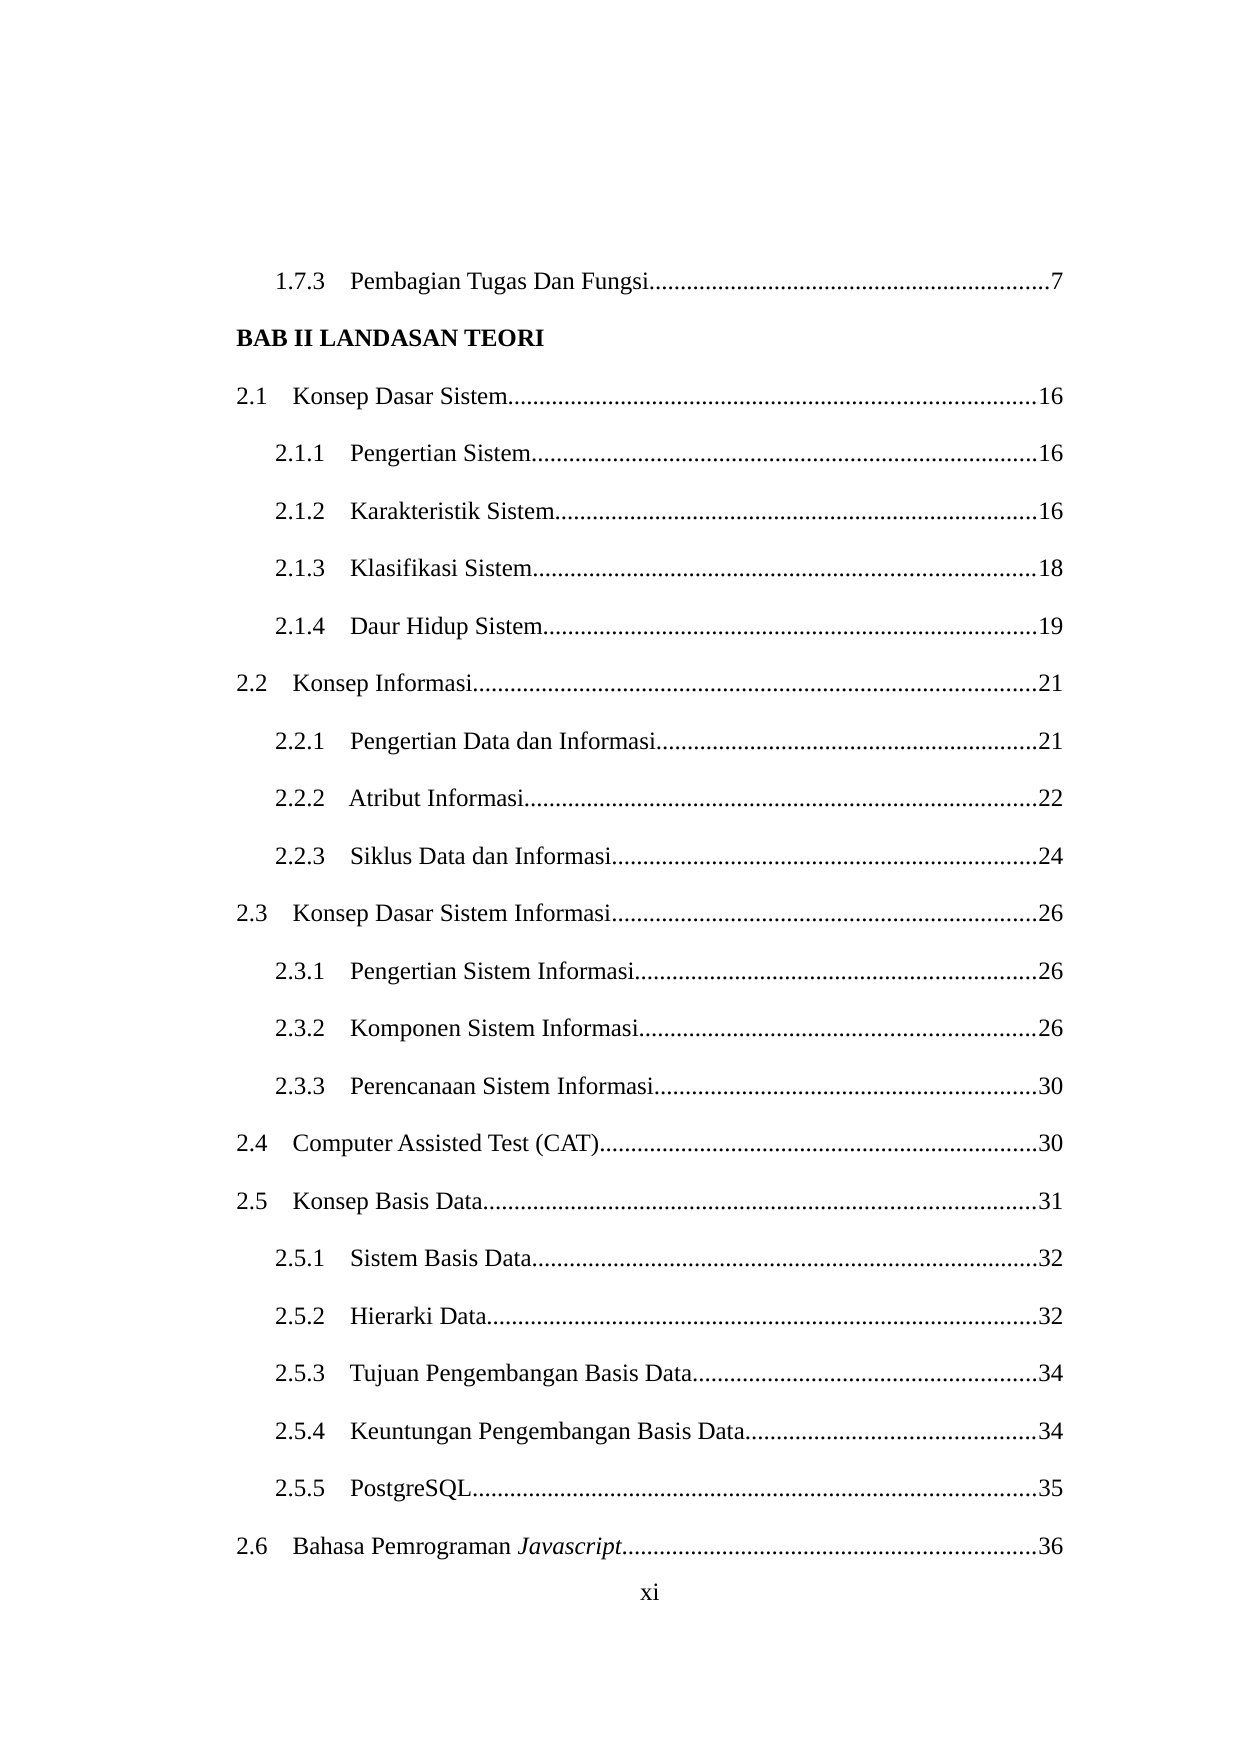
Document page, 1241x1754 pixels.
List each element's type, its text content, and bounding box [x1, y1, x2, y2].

subtitle 2.5.3 Tujuan Pengembangan Basis Data 34 [236, 1358, 1063, 1387]
subtitle 2.5 Konsep Basis Data 31 [236, 1186, 1063, 1214]
subtitle 2.2.3 Siklus Data dan Informasi 24 [236, 841, 1063, 869]
subtitle 2.2 Konsep Informasi 21 [236, 668, 1063, 697]
subtitle 2.3.2 Komponen Sistem Informasi 26 [236, 1013, 1063, 1042]
subtitle 2.5.2 Hierarki Data 32 [236, 1301, 1063, 1329]
subtitle 1.7.3 Pembagian Tugas Dan Fungsi 7 [236, 266, 1063, 294]
subtitle 2.2.2 Atribut Informasi 22 [236, 783, 1063, 812]
subtitle 2.1.1 Pengertian Sistem 16 [236, 438, 1063, 467]
subtitle 2.4 Computer Assisted Test (CAT) 30 [236, 1128, 1063, 1157]
subtitle 2.5.5 PostgreSQL 35 [236, 1473, 1063, 1502]
subtitle 2.5.1 Sistem Basis Data 32 [236, 1243, 1063, 1272]
subtitle 2.3 Konsep Dasar Sistem Informasi 26 [236, 898, 1063, 927]
subtitle 2.6 Bahasa Pemrograman Javascript 36 [236, 1531, 1063, 1559]
subtitle 2.2.1 Pengertian Data dan Informasi 21 [236, 726, 1063, 754]
subtitle 2.1.2 Karakteristik Sistem 16 [236, 496, 1063, 524]
subtitle 2.3.3 Perencanaan Sistem Informasi 30 [236, 1071, 1063, 1099]
subtitle 2.1 Konsep Dasar Sistem 16 [236, 381, 1063, 409]
subtitle 2.5.4 Keuntungan Pengembangan Basis Data 34 [236, 1416, 1063, 1444]
subtitle BAB II LANDASAN TEORI [236, 323, 1063, 352]
subtitle 2.3.1 Pengertian Sistem Informasi 26 [236, 956, 1063, 984]
subtitle 2.1.4 Daur Hidup Sistem 19 [236, 611, 1063, 639]
subtitle 2.1.3 Klasifikasi Sistem 18 [236, 553, 1063, 582]
